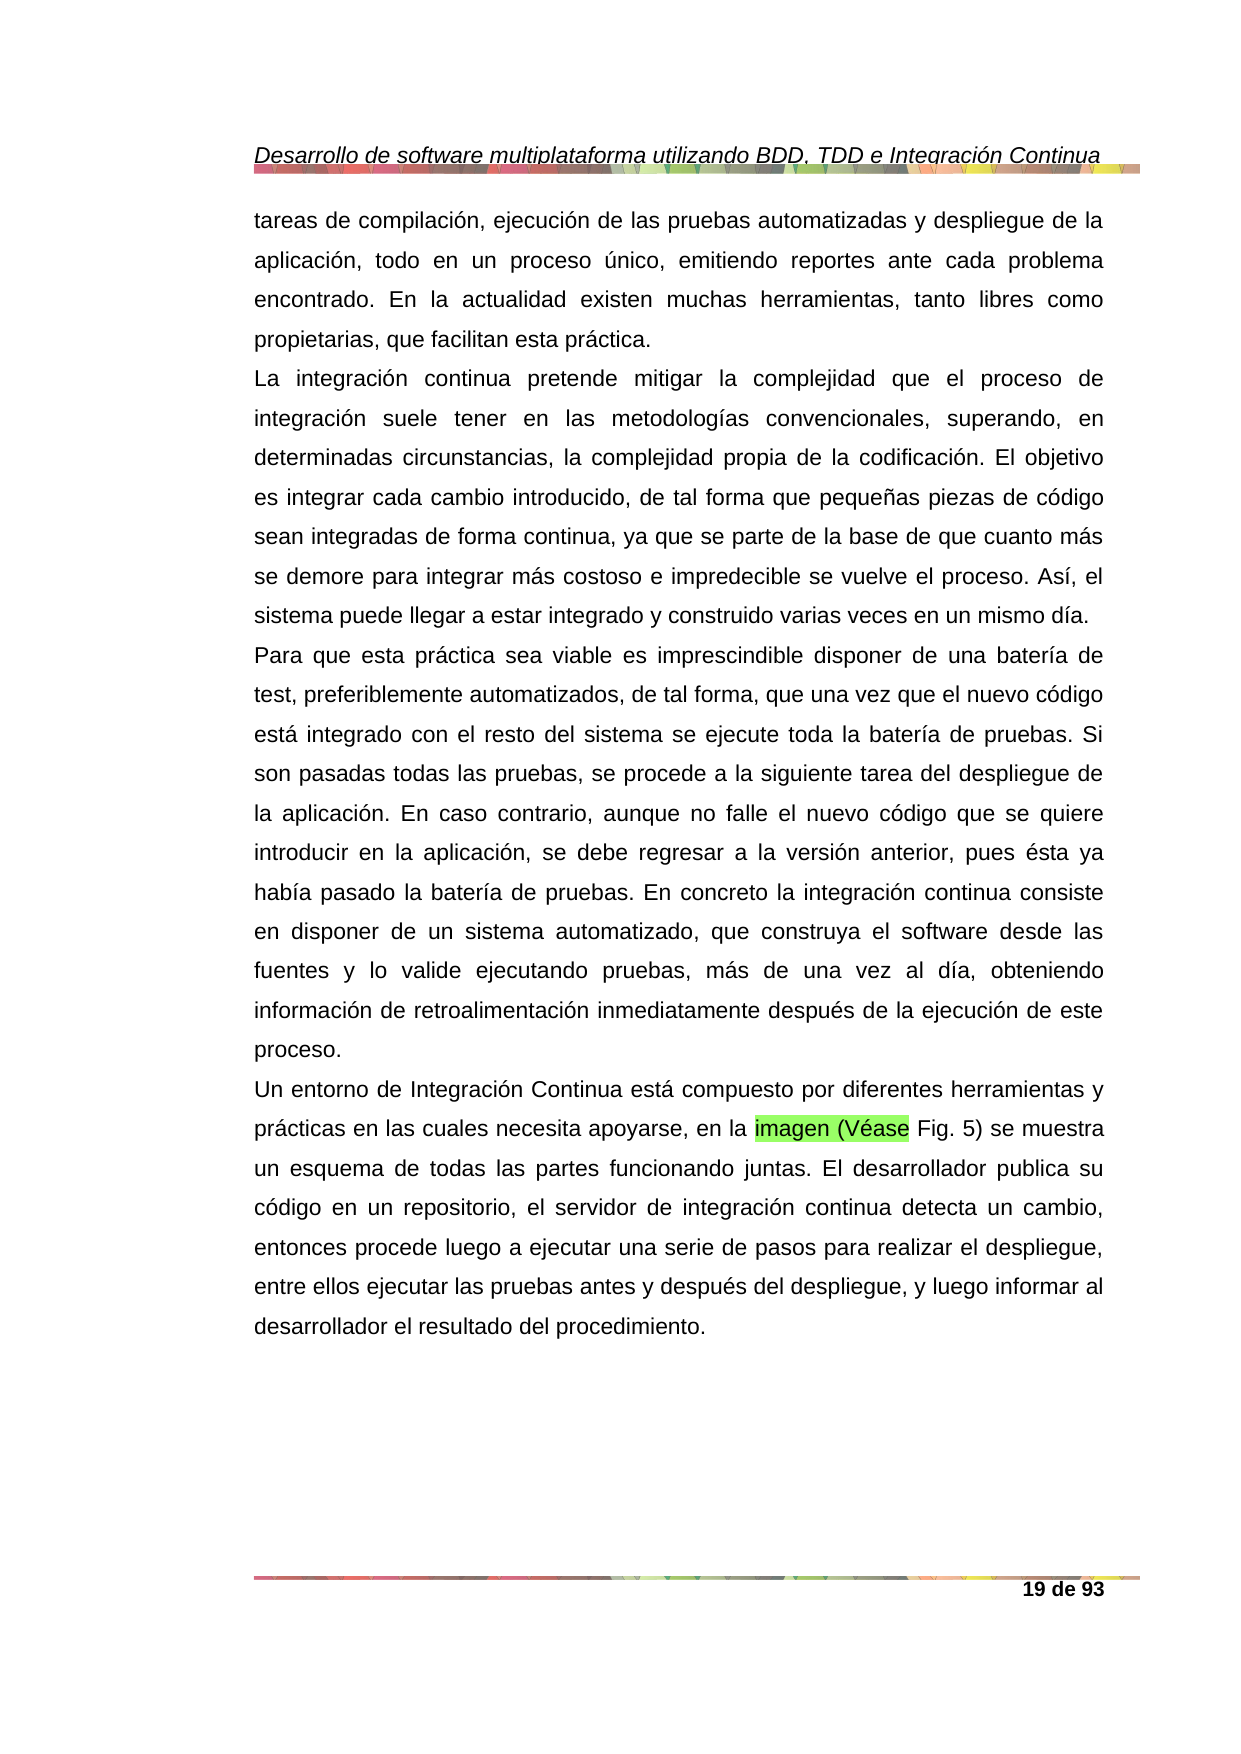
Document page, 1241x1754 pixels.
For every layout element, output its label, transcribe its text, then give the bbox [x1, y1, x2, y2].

text La integración continua pretende mitigar la complejidad que el proceso de integración suele tener en las metodologías convencionales, superando, en determinadas circunstancias, la complejidad propia de la codificación. El objetivo es integrar cada cambio introducido, de tal forma que pequeñas piezas de código sean integradas de forma continua, ya que se parte de la base de que cuanto más se demore para integrar más costoso e impredecible se vuelve el proceso. Así, el sistema puede llegar a estar integrado y construido varias veces en un mismo día. [254, 365, 1104, 628]
text tareas de compilación, ejecución de las pruebas automatizadas y despliegue de la aplicación, todo en un proceso único, emitiendo reportes ante cada problema encontrado. En la actualidad existen muchas herramientas, tanto libres como propietarias, que facilitan esta práctica. [254, 207, 1104, 352]
text Para que esta práctica sea viable es imprescindible disponer de una batería de test, preferiblemente automatizados, de tal forma, que una vez que el nuevo código está integrado con el resto del sistema se ejecute toda la batería de pruebas. Si son pasadas todas las pruebas, se procede a la siguiente tarea del despliegue de la aplicación. En caso contrario, aunque no falle el nuevo código que se quiere introducir en la aplicación, se debe regresar a la versión anterior, pues ésta ya había pasado la batería de pruebas. En concreto la integración continua consiste en disponer de un sistema automatizado, que construya el software desde las fuentes y lo valide ejecutando pruebas, más de una vez al día, obteniendo información de retroalimentación inmediatamente después de la ejecución de este proceso. [254, 642, 1104, 1063]
text Un entorno de Integración Continua está compuesto por diferentes herramientas y prácticas en las cuales necesita apoyarse, en la imagen (Véase Fig. 5) se muestra un esquema de todas las partes funcionando juntas. El desarrollador publica su código en un repositorio, el servidor de integración continua detecta un cambio, entonces procede luego a ejecutar una serie de pasos para realizar el despliegue, entre ellos ejecutar las pruebas antes y después del despliegue, y luego informar al desarrollador el resultado del procedimiento. [254, 1076, 1104, 1339]
